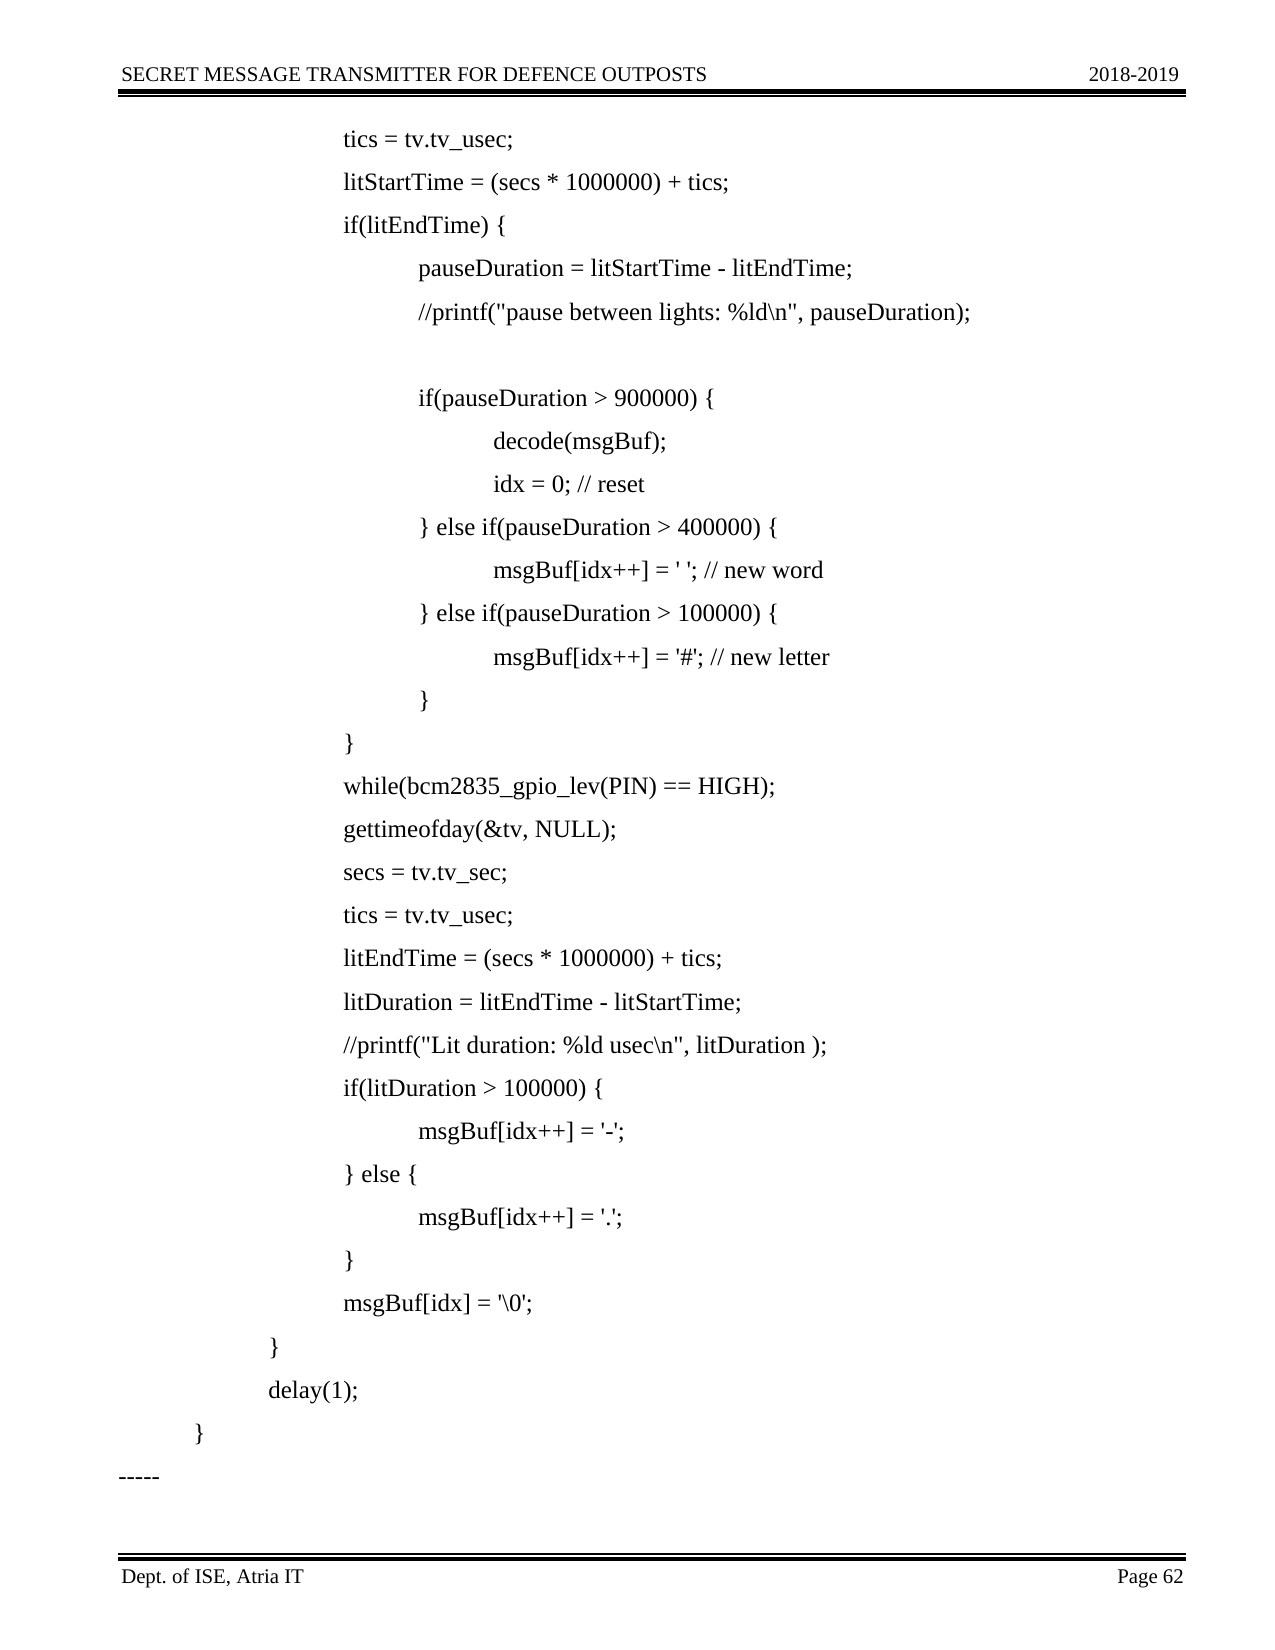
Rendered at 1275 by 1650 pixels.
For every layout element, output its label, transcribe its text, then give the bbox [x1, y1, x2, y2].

text } [118, 1418, 1186, 1447]
text if(litEndTime) { [118, 210, 1186, 239]
text if(pauseDuration > 900000) { [118, 383, 1186, 412]
text msgBuf[idx++] = '-'; [118, 1116, 1186, 1145]
text } [118, 1332, 1186, 1360]
text while(bcm2835_gpio_lev(PIN) == HIGH); [118, 771, 1186, 800]
text msgBuf[idx++] = ' '; // new word [118, 555, 1186, 584]
text //printf("pause between lights: %ld\n", pauseDuration); [118, 297, 1186, 325]
text idx = 0; // reset [118, 469, 1186, 498]
text pauseDuration = litStartTime - litEndTime; [118, 253, 1186, 282]
text secs = tv.tv_sec; [118, 857, 1186, 886]
text litDuration = litEndTime - litStartTime; [118, 987, 1186, 1015]
text litStartTime = (secs * 1000000) + tics; [118, 167, 1186, 196]
text tics = tv.tv_usec; [118, 124, 1186, 153]
text delay(1); [118, 1375, 1186, 1403]
text msgBuf[idx++] = '#'; // new letter [118, 642, 1186, 670]
text if(litDuration > 100000) { [118, 1073, 1186, 1102]
text ----- [118, 1461, 1186, 1490]
text } [118, 1245, 1186, 1274]
text } else if(pauseDuration > 400000) { [118, 512, 1186, 541]
text //printf("Lit duration: %ld usec\n", litDuration ); [118, 1030, 1186, 1058]
text } [118, 685, 1186, 713]
text litEndTime = (secs * 1000000) + tics; [118, 943, 1186, 972]
text gettimeofday(&tv, NULL); [118, 814, 1186, 843]
text } else if(pauseDuration > 100000) { [118, 598, 1186, 627]
text decode(msgBuf); [118, 426, 1186, 455]
text } else { [118, 1159, 1186, 1188]
text tics = tv.tv_usec; [118, 900, 1186, 929]
text } [118, 728, 1186, 757]
text msgBuf[idx++] = '.'; [118, 1202, 1186, 1231]
text msgBuf[idx] = '\0'; [118, 1288, 1186, 1317]
